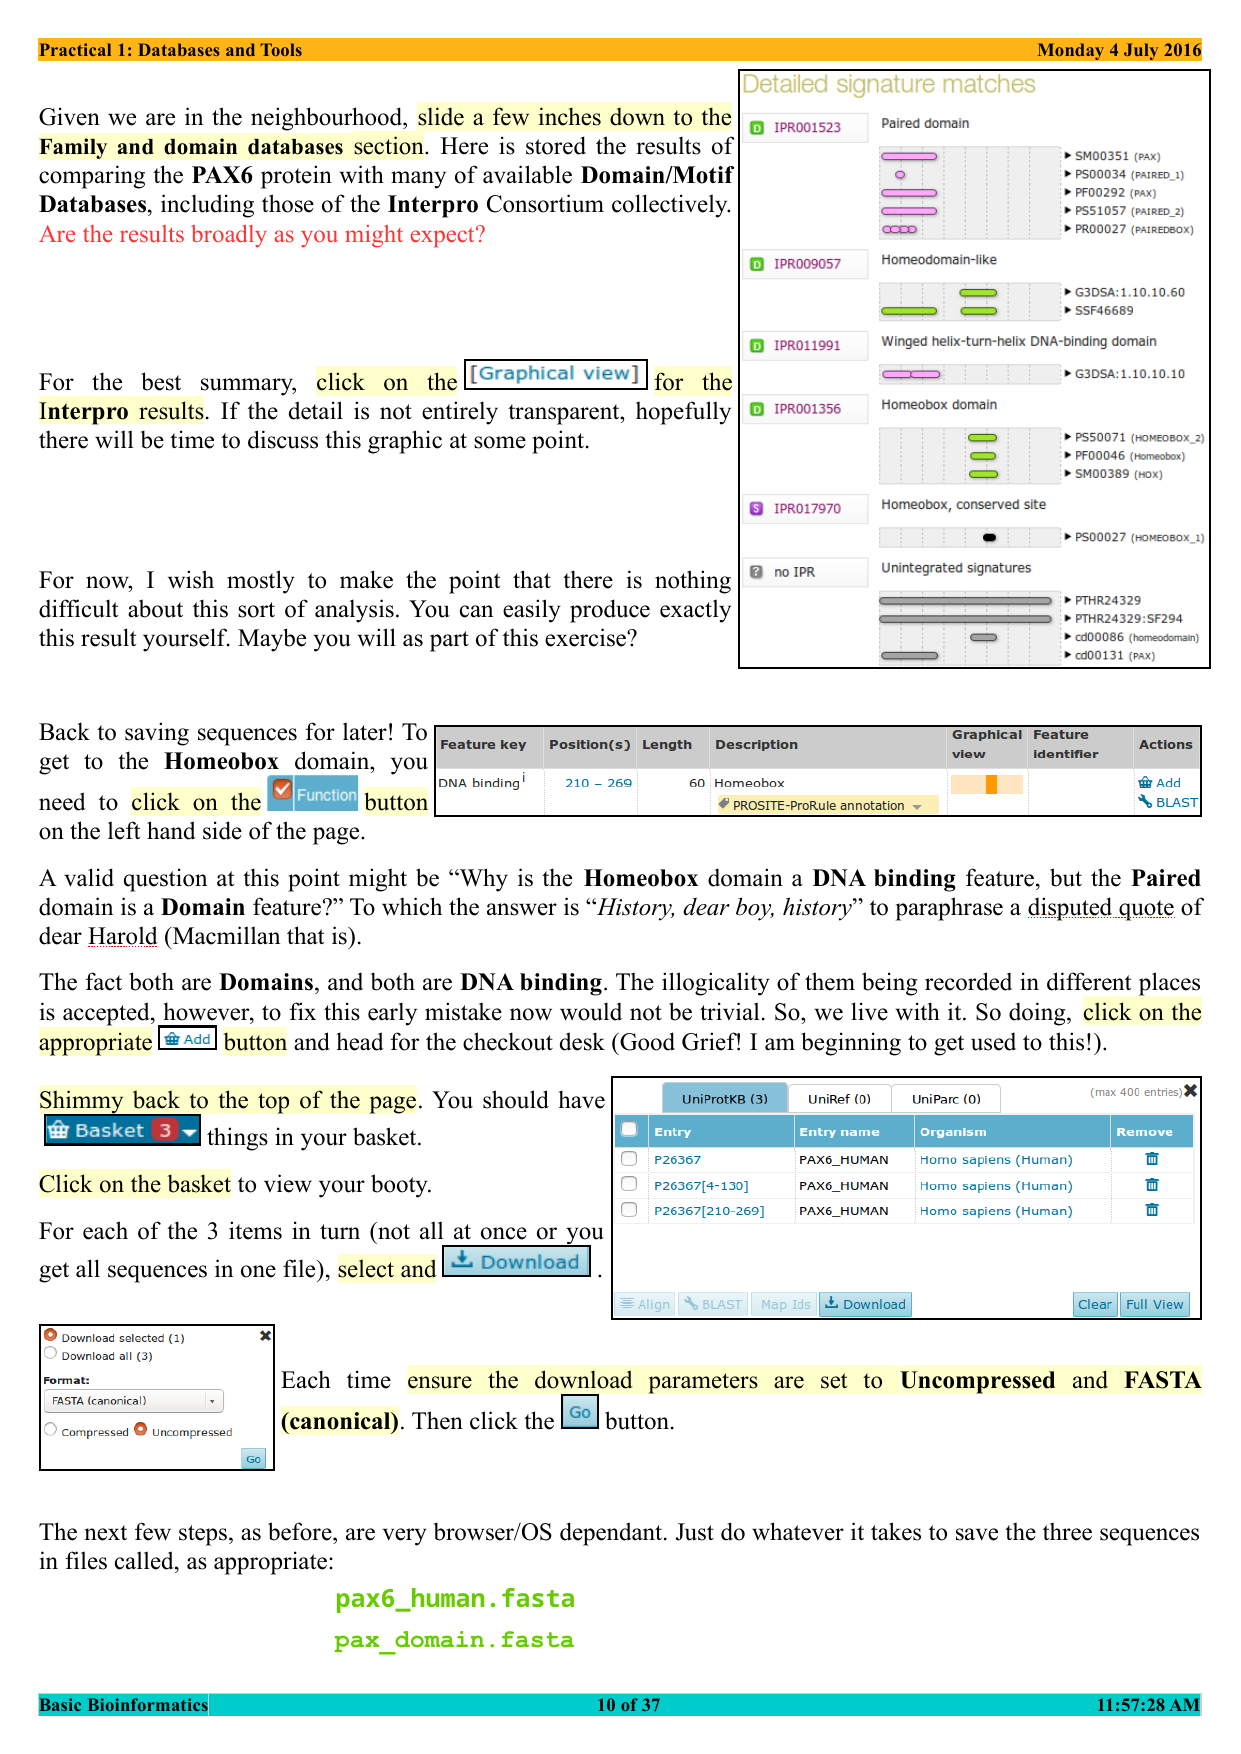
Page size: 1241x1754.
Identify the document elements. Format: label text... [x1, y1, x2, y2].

picture [77, 1125, 100, 1136]
text pax6_human.fasta [335, 1581, 1202, 1615]
picture [126, 1127, 135, 1136]
picture [41, 1326, 273, 1469]
picture [46, 1120, 70, 1138]
text The fact both are Domains, and both are DNA binding. The illogicality of them being recorded in different places is accepted, however, to fix this early mistake now would not be trivial. So, we live with it. So doing, click on the appropriatebutton and head for the checkout desk (Good Grief! I am beginning to get used to this!). [38, 967, 1202, 1056]
text The next few steps, as before, are very browser/OS dependant. Just do whatever it takes to save the three sequences in files called, as appropriate: [38, 1517, 1202, 1575]
picture [152, 1118, 179, 1141]
picture [160, 1028, 215, 1048]
text For each of the 3 items in turn (not all at once or you get all sequences in one file), select and. [38, 1216, 611, 1283]
text For the best summary, click on thefor the Interpro results. If the detail is not entirely transparent, hopefully there will be time to discuss this graphic at some point. [38, 359, 738, 454]
picture [183, 1130, 196, 1136]
text Click on the basket to view your booty. [38, 1169, 611, 1198]
picture [267, 774, 359, 811]
picture [103, 1123, 122, 1136]
text Given we are in the neighbourhood, slide a few inches down to the Family and domain databases section. Here is stored the results of comparing the PAX6 protein with many of available Domain/Motif Databases, including those of the Interpro Consortium collectively. Are the results broadly as you might expect? [38, 102, 738, 247]
text pax_domain.fasta [38, 1627, 1202, 1655]
picture [138, 1125, 143, 1136]
text For now, I wish mostly to make the point that there is nothing difficult about this sort of analysis. You can easily produce exactly this result yourself. Maybe you will as part of this exercise? [38, 565, 738, 652]
picture [613, 1078, 1200, 1318]
picture [466, 361, 646, 388]
picture [563, 1396, 597, 1427]
text A valid question at this point might be “Why is the Homeobox domain a DNA binding feature, but the Paired domain is a Domain feature?” To which the answer is “History, dear boy, history” to paraphrase a disputed quote of dear Harold (Macmillan that is). [38, 862, 1202, 949]
text Each time ensure the download parameters are set to Uncompressed and FASTA (canonical). Then click thebutton. [275, 1365, 1202, 1435]
picture [436, 727, 1200, 815]
text Back to saving sequences for later! To get to the Homeobox domain, you need to click on thebutton on the left hand side of the page. [38, 717, 1202, 845]
picture [444, 1247, 589, 1275]
picture [740, 71, 1209, 667]
text Shimmy back to the top of the page. You should havethings in your basket. [38, 1085, 611, 1151]
